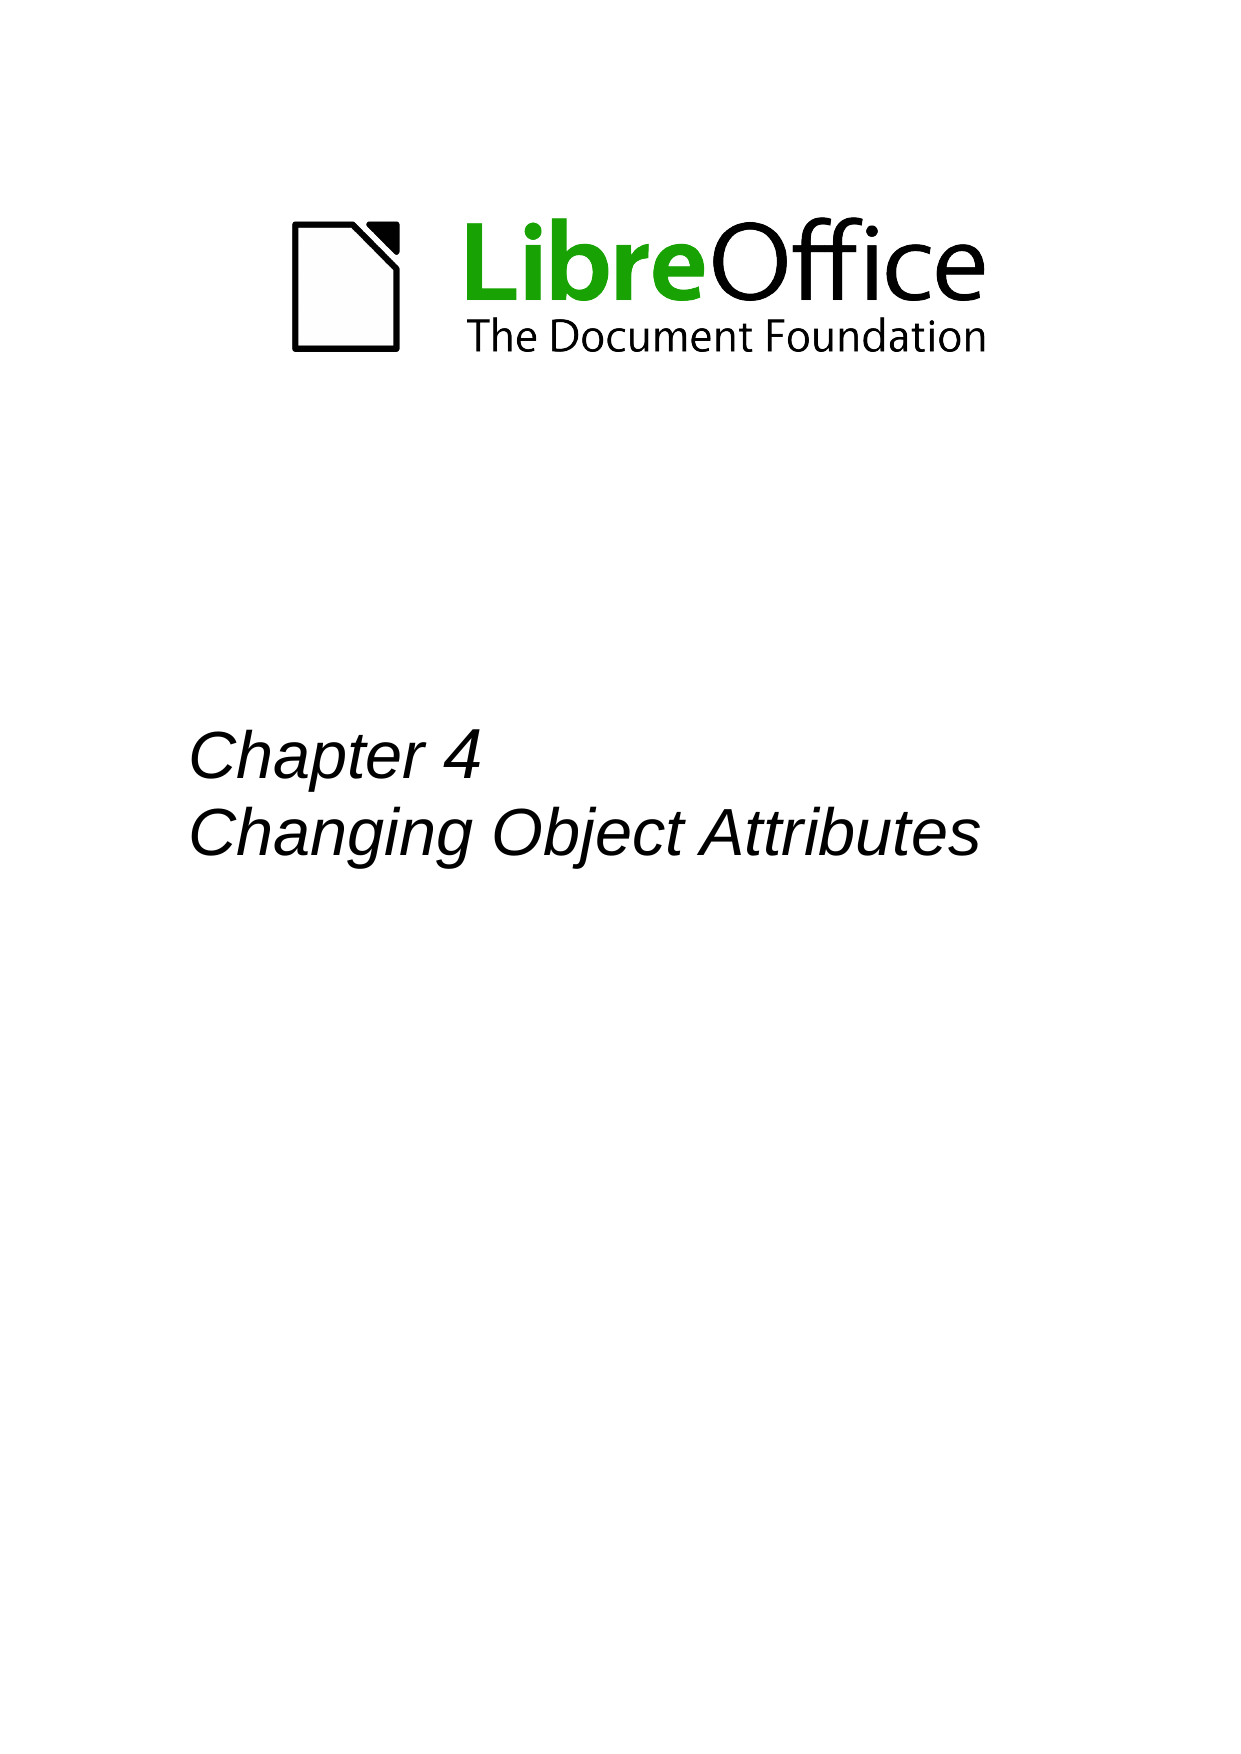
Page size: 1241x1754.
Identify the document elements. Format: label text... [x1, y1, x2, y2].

picture [250, 186, 1035, 387]
subtitle Chapter 4 Changing Object Attributes [188, 712, 1098, 870]
